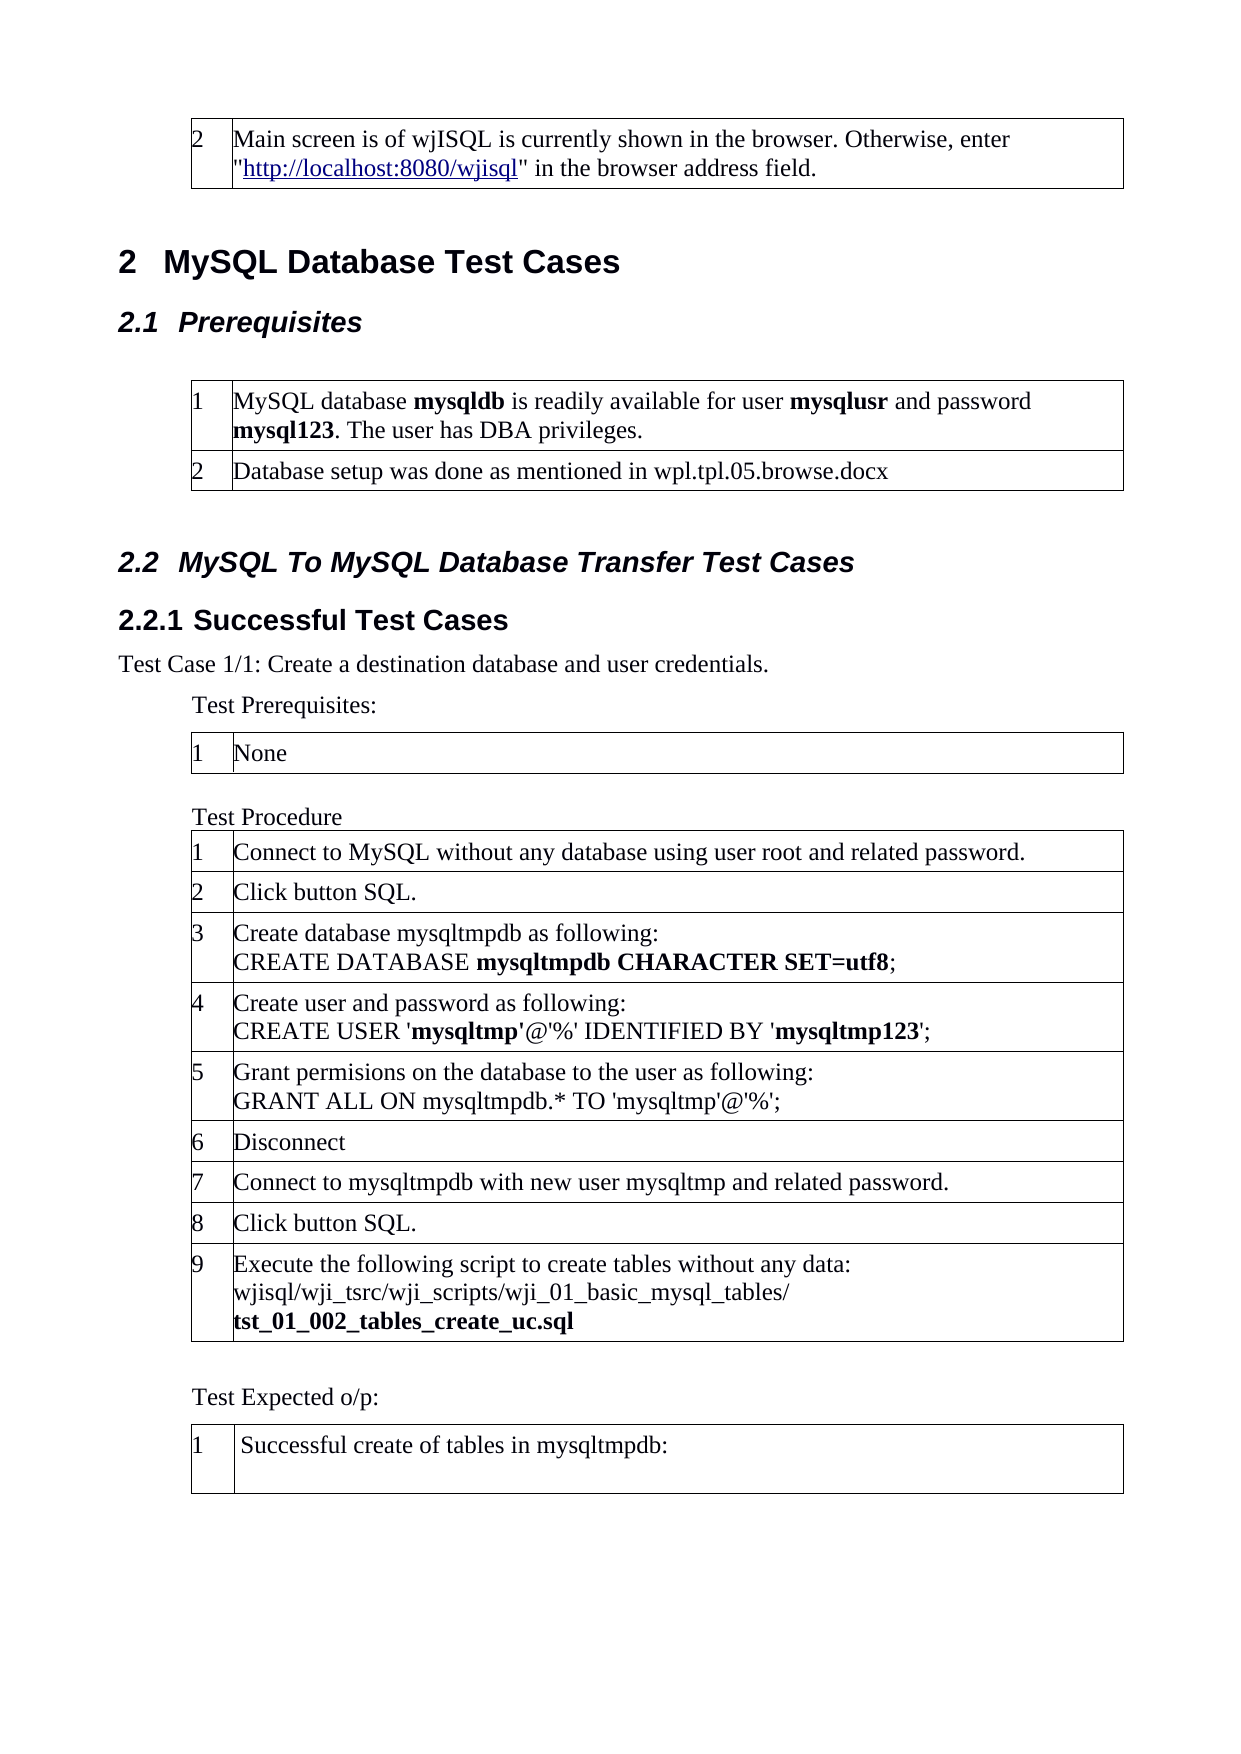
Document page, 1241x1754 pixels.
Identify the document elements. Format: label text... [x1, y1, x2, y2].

text Test Expected o/p: [118, 1382, 1122, 1411]
table_header None [234, 733, 1123, 772]
table_cell Click button SQL. [234, 872, 1123, 912]
table_header 1 [192, 733, 233, 772]
subtitle Prerequisites [118, 305, 1122, 339]
table_header MySQL database mysqldb is readily available for user mysqlusr and password mysql123. The user has DBA privileges. [233, 381, 1123, 449]
table_cell Click button SQL. [234, 1203, 1123, 1242]
table_cell 6 [192, 1121, 233, 1161]
text Test Case 1/1: Create a destination database and user credentials. [118, 649, 1122, 678]
table_cell 9 [192, 1244, 233, 1341]
table_cell 2 [192, 119, 232, 188]
subtitle MySQL To MySQL Database Transfer Test Cases [118, 544, 1122, 578]
table_cell Database setup was done as mentioned in wpl.tpl.05.browse.docx [233, 451, 1123, 490]
table_cell Create database mysqltmpdb as following: CREATE DATABASE mysqltmpdb CHARACTER SET=utf8; [234, 913, 1123, 981]
table_cell Create user and password as following: CREATE USER 'mysqltmp'@'%' IDENTIFIED BY 'mysqltmp123'; [234, 983, 1123, 1051]
table_cell 4 [192, 983, 233, 1051]
table_cell Connect to mysqltmpdb with new user mysqltmp and related password. [234, 1162, 1123, 1202]
table_header 1 [192, 831, 233, 871]
subtitle Successful Test Cases [118, 603, 1122, 637]
table_cell 3 [192, 913, 233, 981]
table_header Connect to MySQL without any database using user root and related password. [234, 831, 1123, 871]
table_cell Execute the following script to create tables without any data: wjisql/wji_tsrc/wji_scripts/wji_01_basic_mysql_tables/tst_01_002_tables_create_uc.sql [234, 1244, 1123, 1341]
table_header 1 [192, 381, 232, 449]
text Test Prerequisites: [118, 690, 1122, 719]
table_cell Main screen is of wjISQL is currently shown in the browser. Otherwise, enter "http://localhost:8080/wjisql" in the browser address field. [233, 119, 1123, 188]
table_cell Grant permisions on the database to the user as following: GRANT ALL ON mysqltmpdb.* TO 'mysqltmp'@'%'; [234, 1052, 1123, 1120]
table_cell 2 [192, 451, 232, 490]
subtitle MySQL Database Test Cases [118, 242, 1122, 280]
table_cell 2 [192, 872, 233, 912]
table_cell 7 [192, 1162, 233, 1202]
table_header Successful create of tables in mysqltmpdb: [235, 1425, 1123, 1493]
table_cell Disconnect [234, 1121, 1123, 1161]
text Test Procedure [118, 802, 1122, 830]
table_cell 5 [192, 1052, 233, 1120]
table_cell 8 [192, 1203, 233, 1242]
table_header 1 [192, 1425, 234, 1493]
